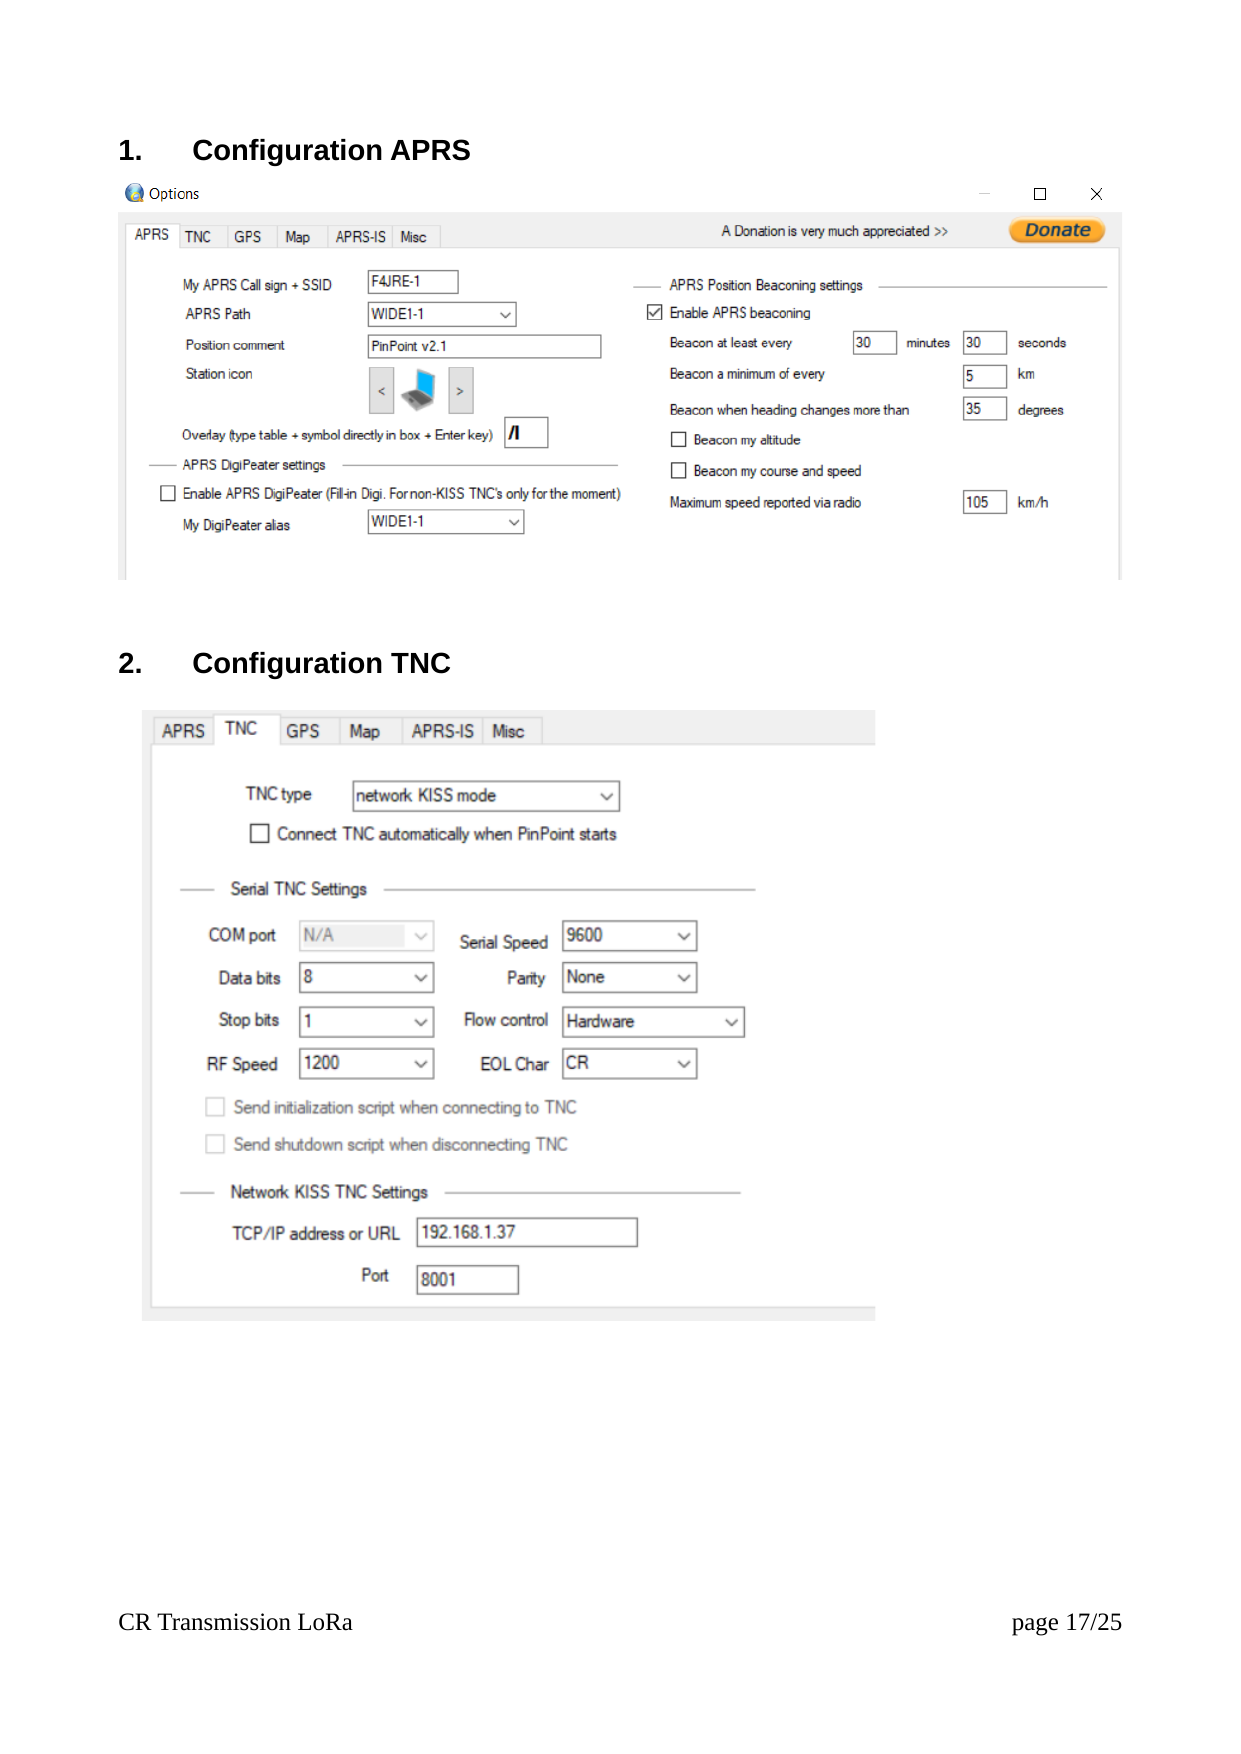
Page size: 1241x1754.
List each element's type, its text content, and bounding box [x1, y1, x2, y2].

picture [118, 178, 1123, 580]
subtitle Configuration APRS [118, 133, 1122, 166]
picture [141, 710, 876, 1321]
subtitle Configuration TNC [118, 646, 1122, 679]
